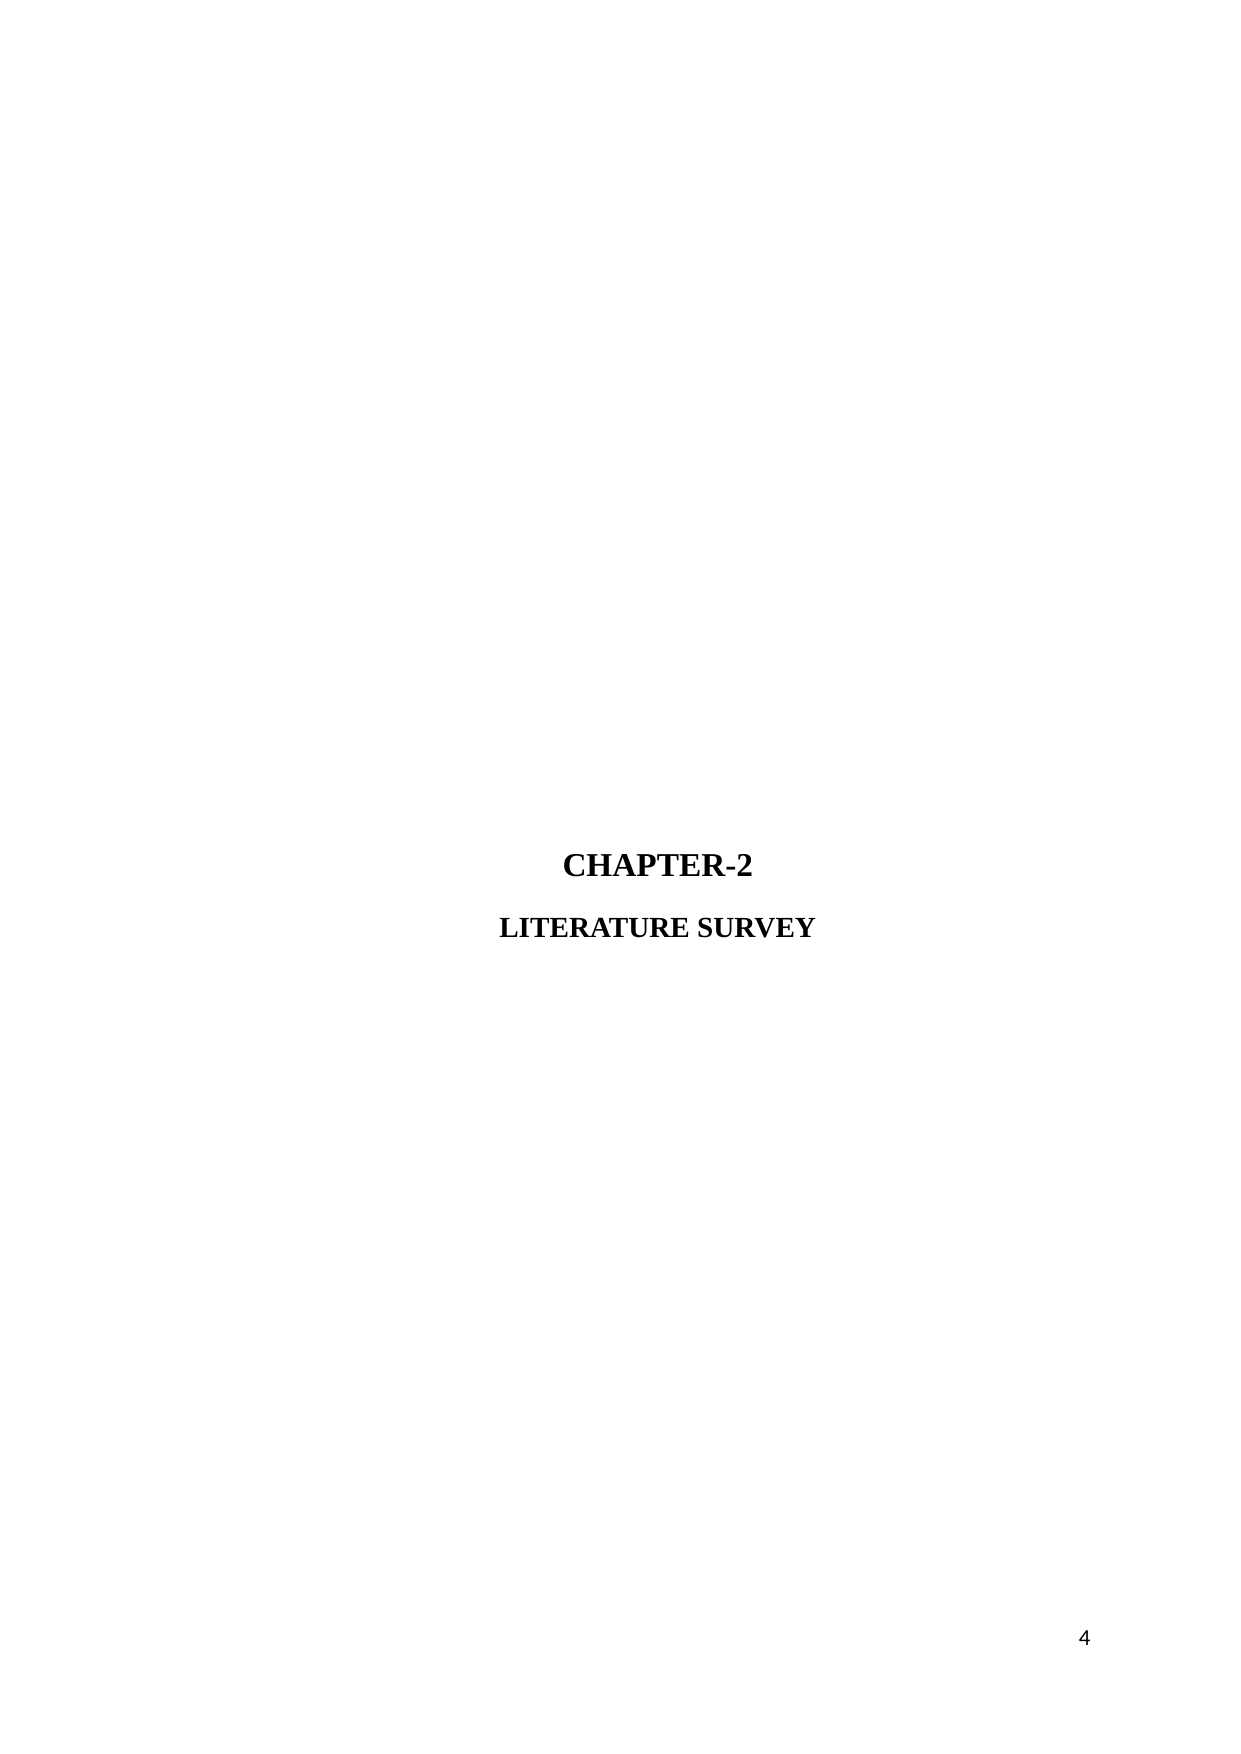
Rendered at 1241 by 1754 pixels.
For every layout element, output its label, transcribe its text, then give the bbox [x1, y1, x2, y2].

subtitle CHAPTER-2 [225, 846, 1090, 884]
text LITERATURE SURVEY [225, 911, 1090, 944]
